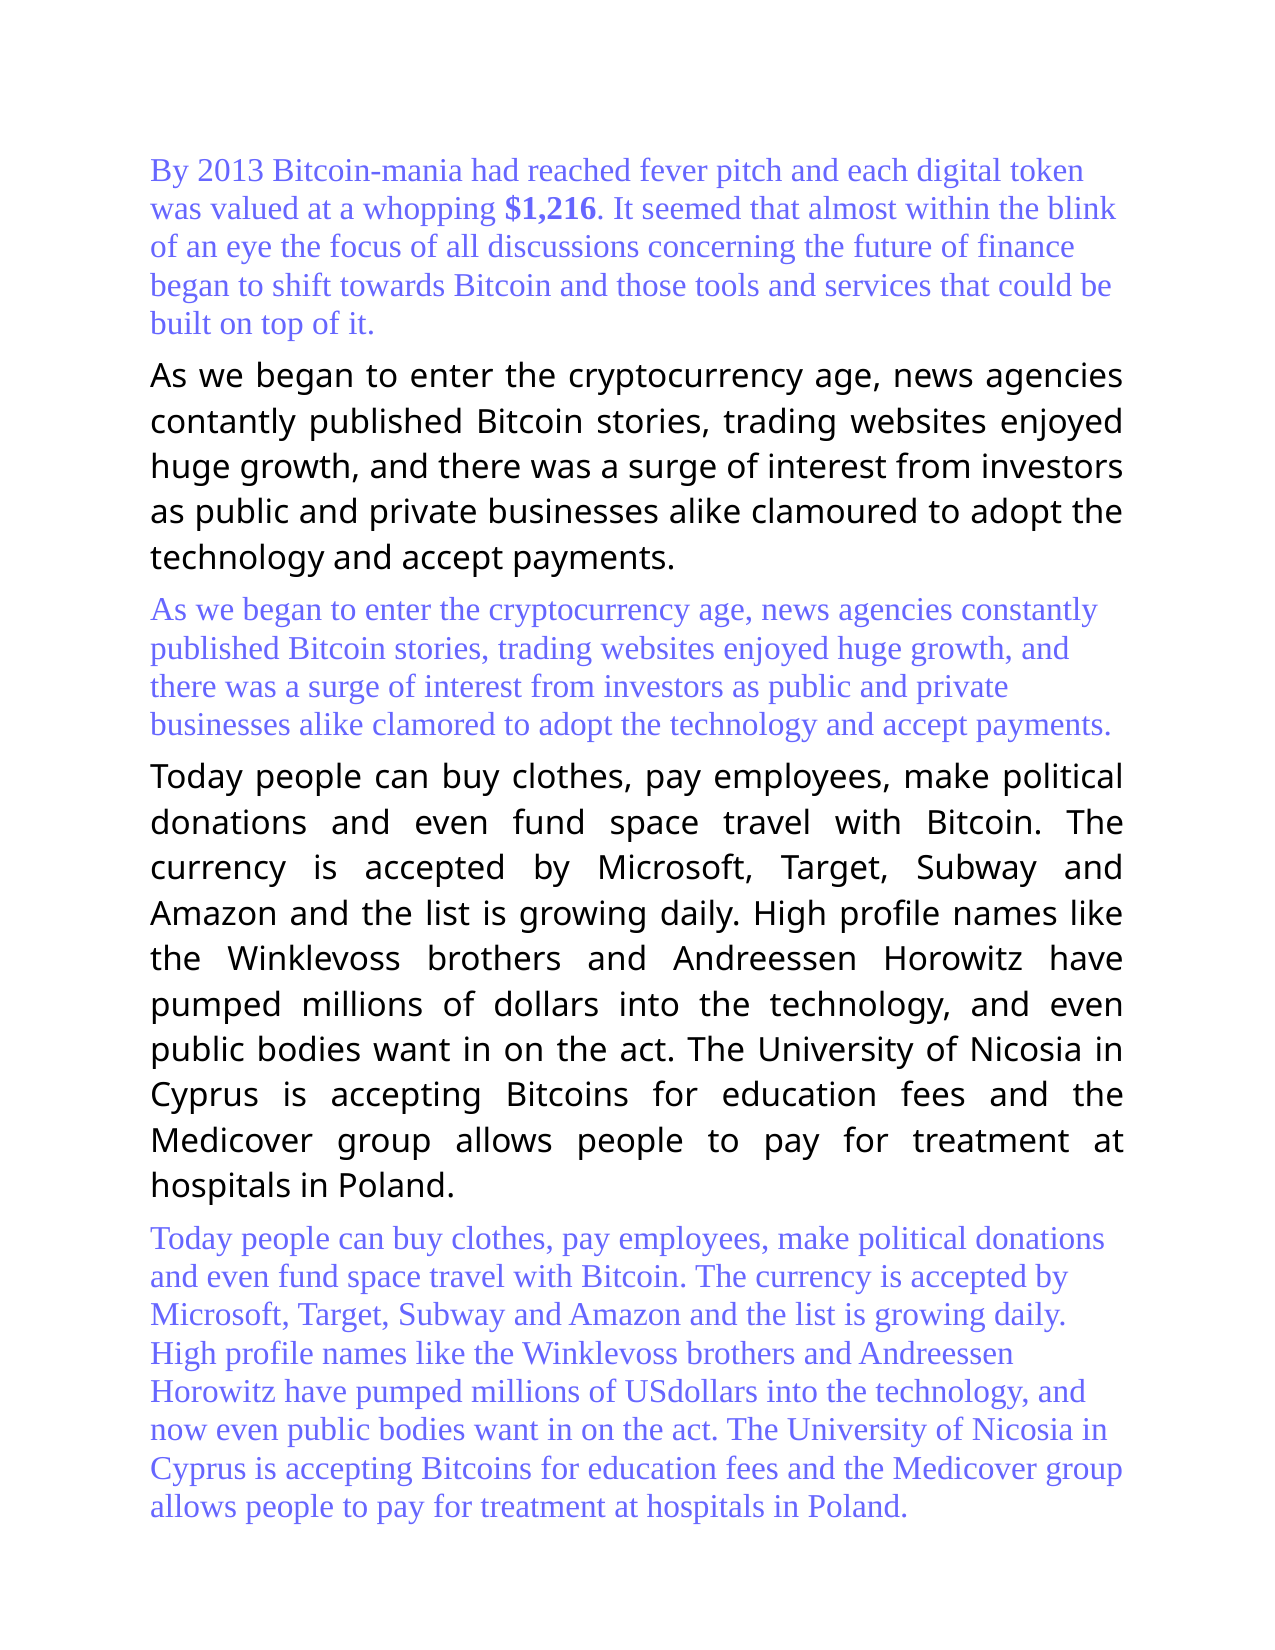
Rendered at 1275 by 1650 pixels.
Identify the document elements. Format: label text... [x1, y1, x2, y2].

text Today people can buy clothes, pay employees, make political donations and even fund space travel with Bitcoin. The currency is accepted by Microsoft, Target, Subway and Amazon and the list is growing daily. High profile names like the Winklevoss brothers and Andreessen Horowitz have pumped millions of dollars into the technology, and even public bodies want in on the act. The University of Nicosia in Cyprus is accepting Bitcoins for education fees and the Medicover group allows people to pay for treatment at hospitals in Poland. [150, 753, 1125, 1207]
text As we began to enter the cryptocurrency age, news agencies contantly published Bitcoin stories, trading websites enjoyed huge growth, and there was a surge of interest from investors as public and private businesses alike clamoured to adopt the technology and accept payments. [150, 352, 1125, 579]
text Today people can buy clothes, pay employees, make political donations and even fund space travel with Bitcoin. The currency is accepted by Microsoft, Target, Subway and Amazon and the list is growing daily. High profile names like the Winklevoss brothers and Andreessen Horowitz have pumped millions of USdollars into the technology, and now even public bodies want in on the act. The University of Nicosia in Cyprus is accepting Bitcoins for education fees and the Medicover group allows people to pay for treatment at hospitals in Poland. [150, 1218, 1125, 1524]
text By 2013 Bitcoin-mania had reached fever pitch and each digital token was valued at a whopping $1,216. It seemed that almost within the blink of an eye the focus of all discussions concerning the future of finance began to shift towards Bitcoin and those tools and services that could be built on top of it. [150, 150, 1125, 342]
text As we began to enter the cryptocurrency age, news agencies constantly published Bitcoin stories, trading websites enjoyed huge growth, and there was a surge of interest from investors as public and private businesses alike clamored to adopt the technology and accept payments. [150, 589, 1125, 743]
